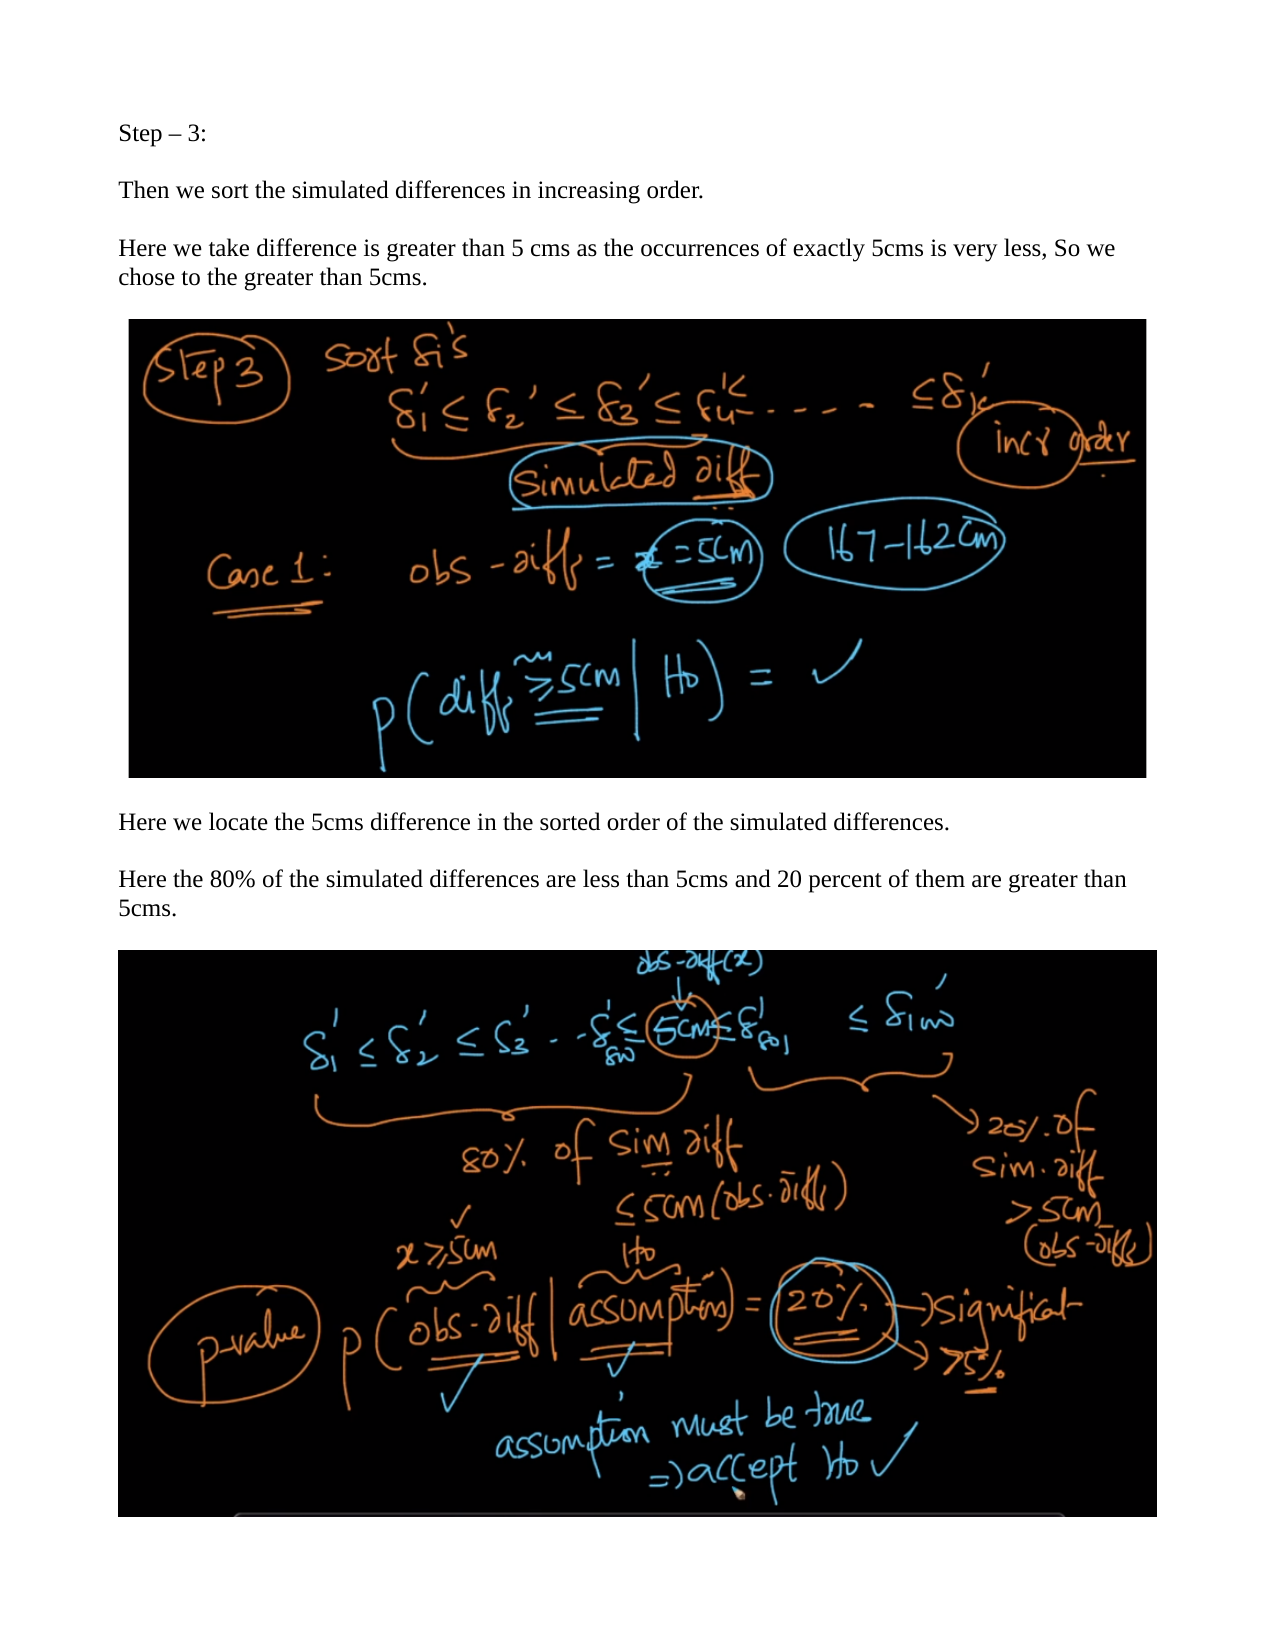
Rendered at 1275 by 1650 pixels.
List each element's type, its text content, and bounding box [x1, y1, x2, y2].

text Step – 3: [118, 118, 1157, 147]
text Then we sort the simulated differences in increasing order. [118, 176, 1157, 204]
text Here we take difference is greater than 5 cms as the occurrences of exactly 5cms is very less, So we chose to the greater than 5cms. [118, 233, 1157, 291]
picture [118, 950, 1157, 1517]
text Here we locate the 5cms difference in the sorted order of the simulated differences. [118, 807, 1157, 836]
picture [128, 319, 1147, 778]
text Here the 80% of the simulated differences are less than 5cms and 20 percent of them are greater than 5cms. [118, 864, 1157, 922]
